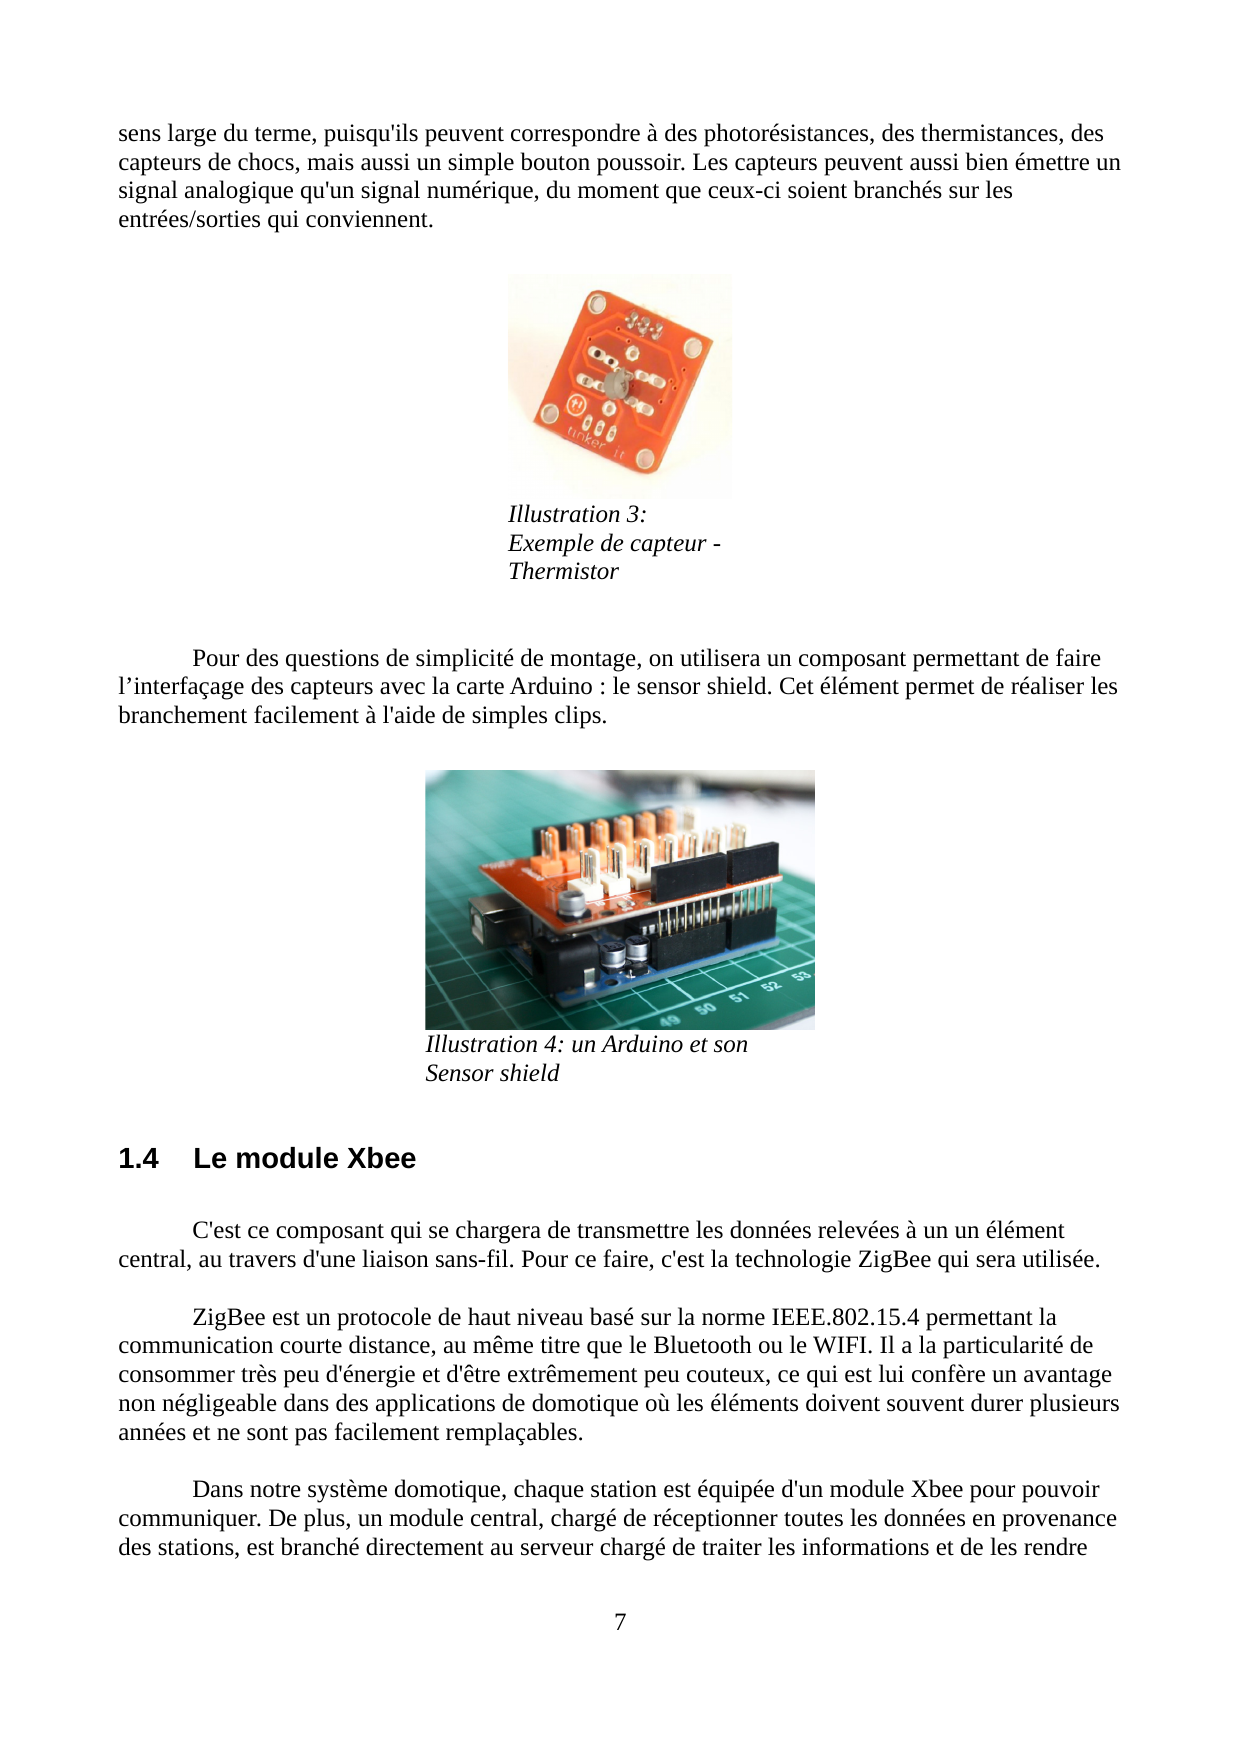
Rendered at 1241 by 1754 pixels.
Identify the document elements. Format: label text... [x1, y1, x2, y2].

picture [507, 274, 733, 499]
picture [425, 770, 815, 1030]
text sens large du terme, puisqu'ils peuvent correspondre à des photorésistances, des thermistances, des capteurs de chocs, mais aussi un simple bouton poussoir. Les capteurs peuvent aussi bien émettre un signal analogique qu'un signal numérique, du moment que ceux-ci soient branchés sur les entrées/sorties qui conviennent. [118, 118, 1122, 233]
text Pour des questions de simplicité de montage, on utilisera un composant permettant de faire l’interfaçage des capteurs avec la carte Arduino : le sensor shield. Cet élément permet de réaliser les branchement facilement à l'aide de simples clips. [118, 643, 1122, 729]
text Illustration 4: un Arduino et son Sensor shield [425, 1030, 815, 1087]
text ZigBee est un protocole de haut niveau basé sur la norme IEEE.802.15.4 permettant la communication courte distance, au même titre que le Bluetooth ou le WIFI. Il a la particularité de consommer très peu d'énergie et d'être extrêmement peu couteux, ce qui est lui confère un avantage non négligeable dans des applications de domotique où les éléments doivent souvent durer plusieurs années et ne sont pas facilement remplaçables. [118, 1302, 1122, 1446]
text C'est ce composant qui se chargera de transmettre les données relevées à un un élément central, au travers d'une liaison sans-fil. Pour ce faire, c'est la technologie ZigBee qui sera utilisée. [118, 1216, 1122, 1273]
subtitle Le module Xbee [118, 1141, 1122, 1174]
text Dans notre système domotique, chaque station est équipée d'un module Xbee pour pouvoir communiquer. De plus, un module central, chargé de réceptionner toutes les données en provenance des stations, est branché directement au serveur chargé de traiter les informations et de les rendre [118, 1474, 1122, 1561]
text Illustration 3: Exemple de capteur - Thermistor [508, 499, 732, 585]
